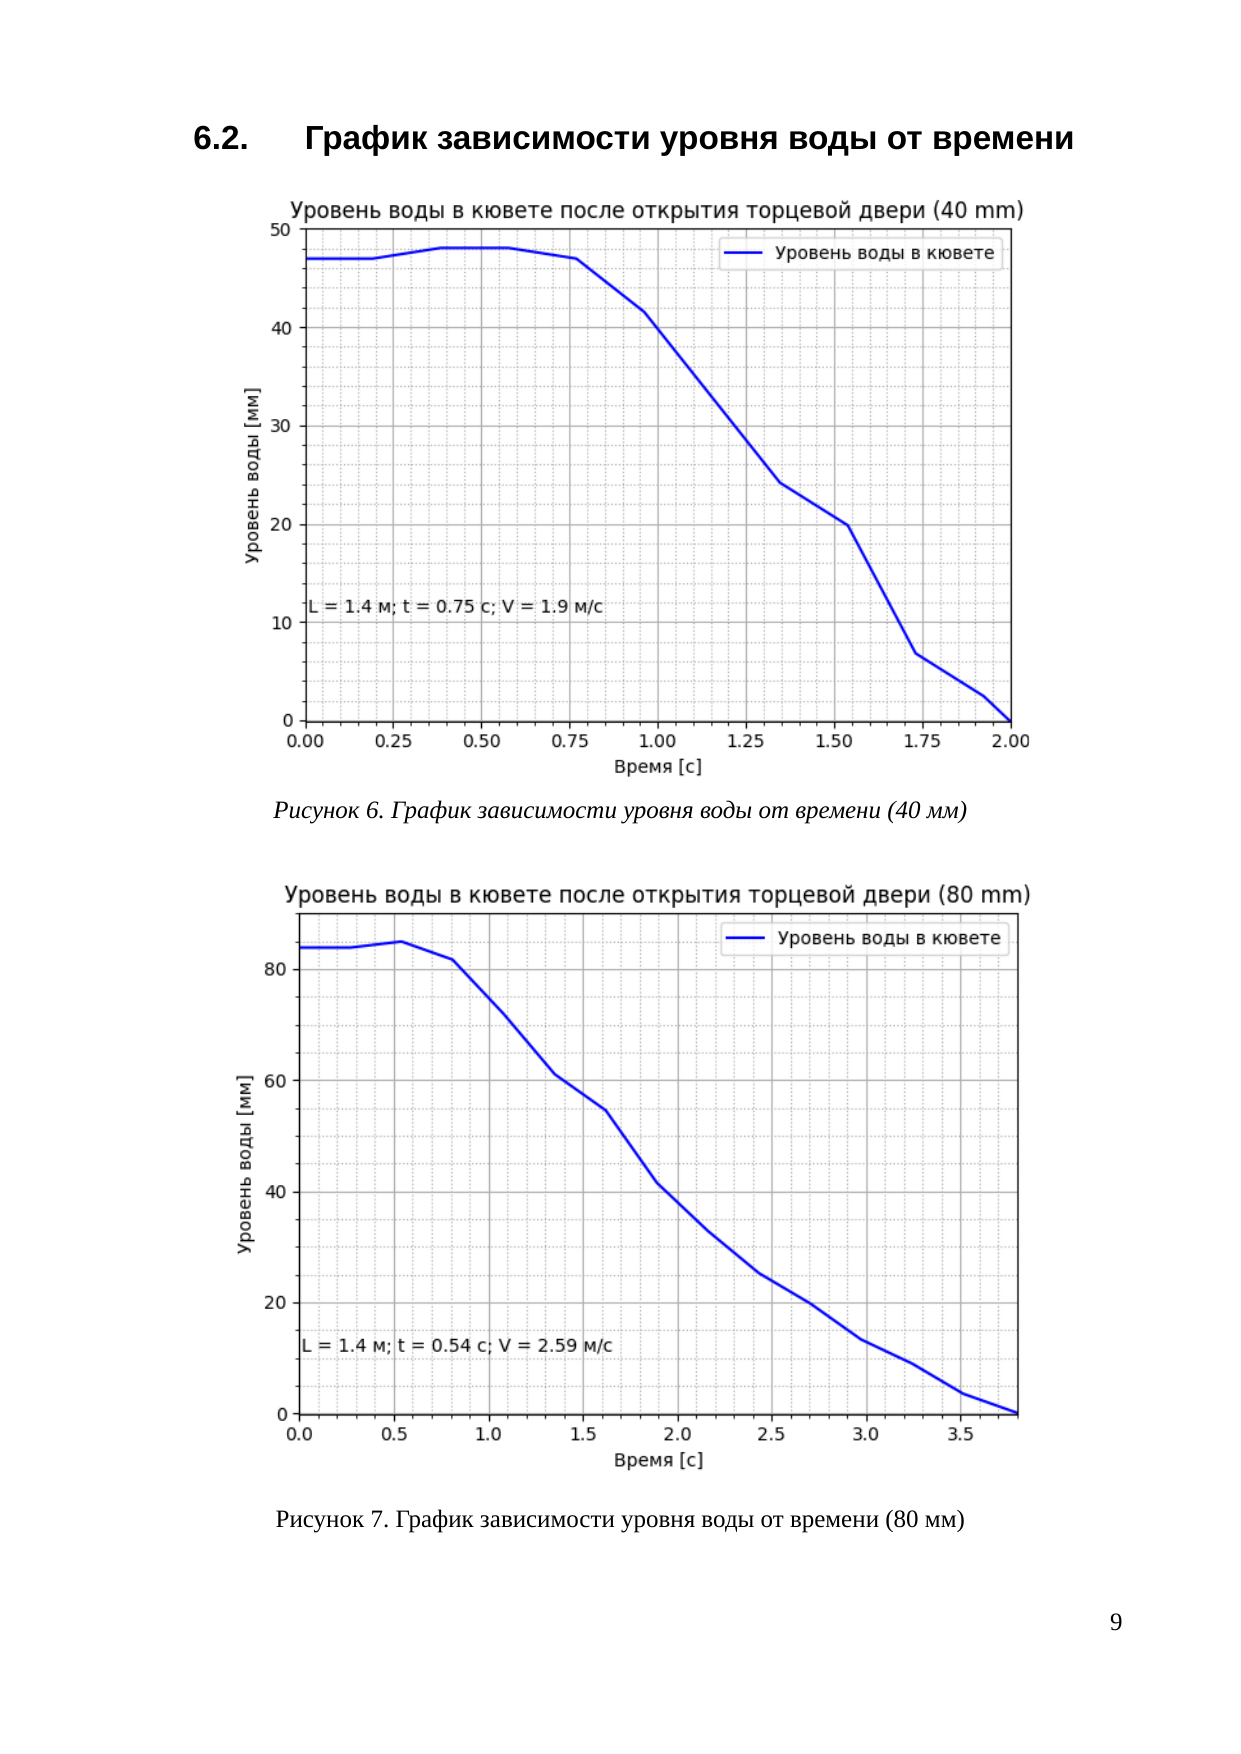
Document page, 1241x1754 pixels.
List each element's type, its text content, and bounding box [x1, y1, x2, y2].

picture [204, 865, 1037, 1490]
text Рисунок 7. График зависимости уровня воды от времени (80 мм) [118, 865, 1122, 1576]
text Рисунок 6. График зависимости уровня воды от времени (40 мм) [118, 182, 1122, 853]
picture [211, 181, 1030, 796]
subtitle График зависимости уровня воды от времени [193, 118, 1122, 157]
